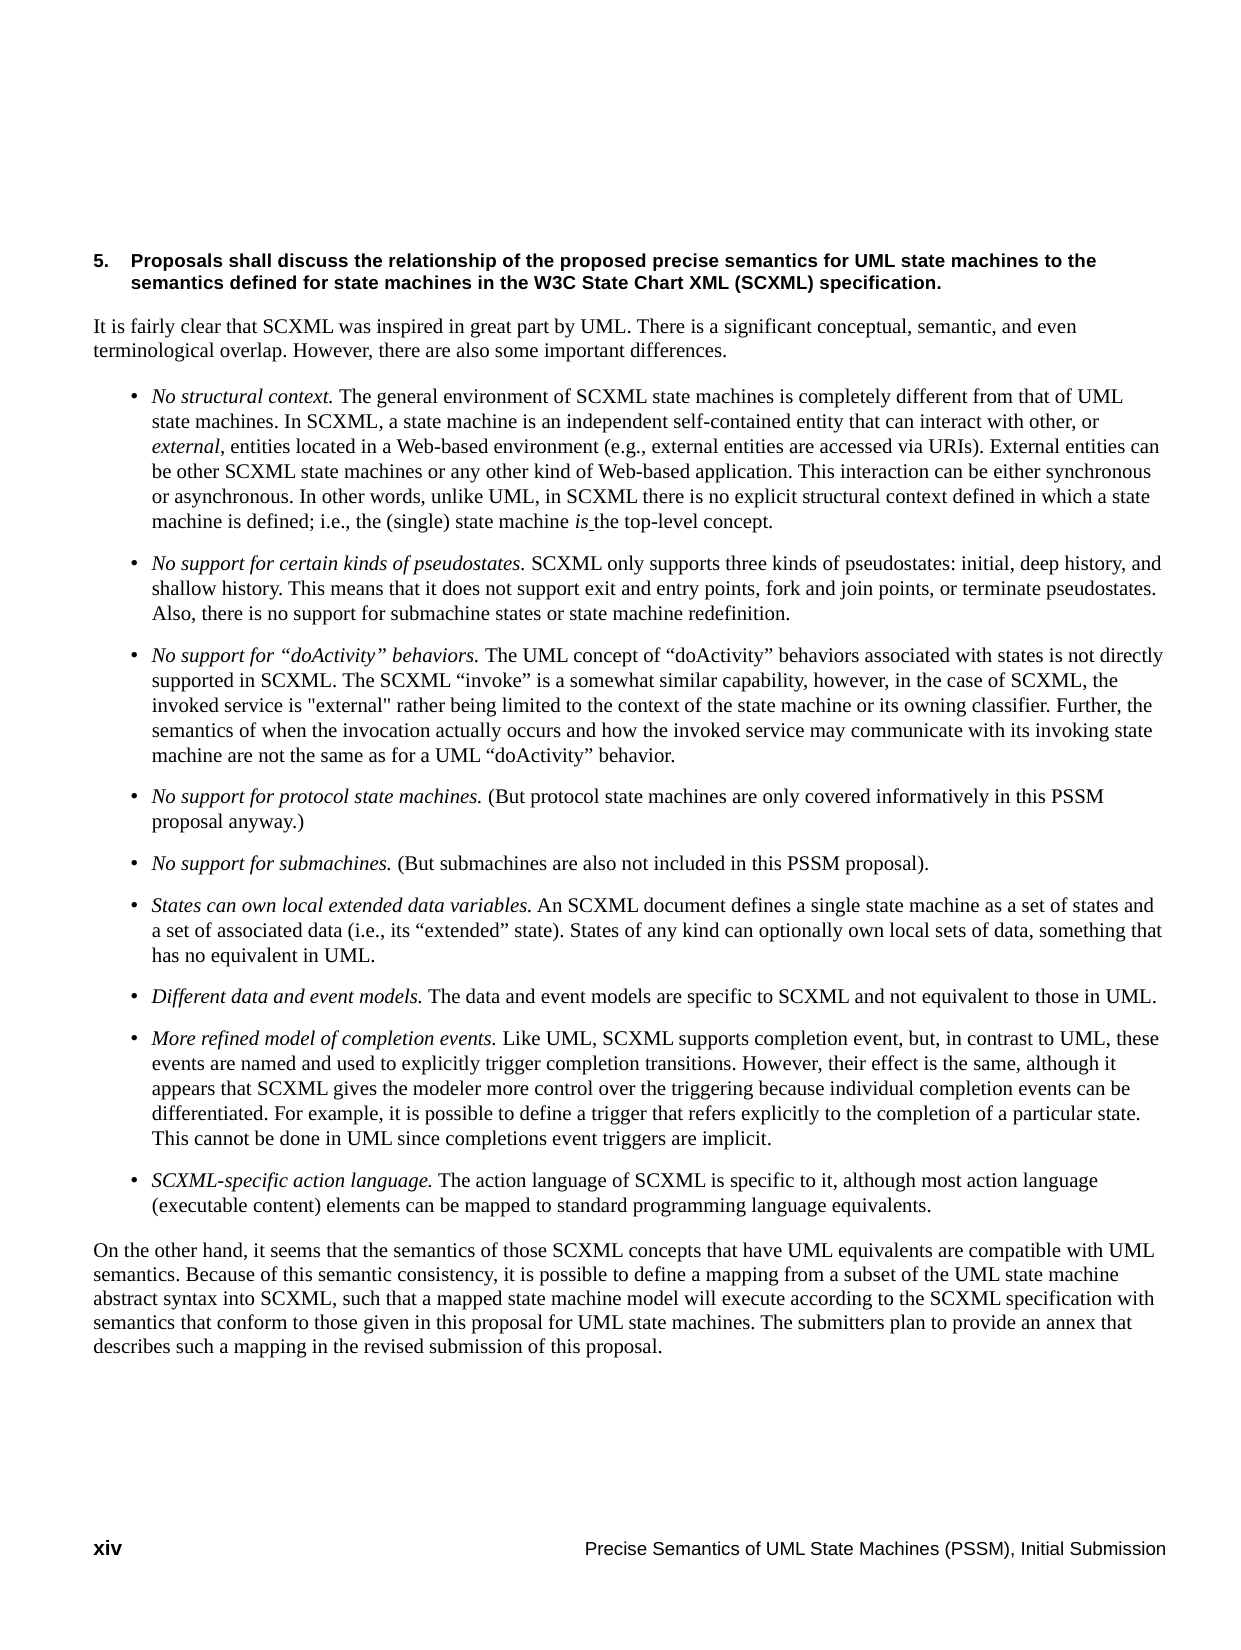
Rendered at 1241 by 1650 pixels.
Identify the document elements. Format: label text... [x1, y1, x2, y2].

list States can own local extended data variables. An SCXML document defines a single state machine as a set of states and a set of associated data (i.e., its “extended” state). States of any kind can optionally own local sets of data, something that has no equivalent in UML. [131, 892, 1164, 967]
list No support for submachines. (But submachines are also not included in this PSSM proposal). [131, 850, 1164, 875]
list No support for certain kinds of pseudostates. SCXML only supports three kinds of pseudostates: initial, deep history, and shallow history. This means that it does not support exit and entry points, fork and join points, or terminate pseudostates. Also, there is no support for submachine states or state machine redefinition. [131, 550, 1164, 625]
list More refined model of completion events. Like UML, SCXML supports completion event, but, in contrast to UML, these events are named and used to explicitly trigger completion transitions. However, their effect is the same, although it appears that SCXML gives the modeler more control over the triggering because individual completion events can be differentiated. For example, it is possible to define a trigger that refers explicitly to the completion of a particular state. This cannot be done in UML since completions event triggers are implicit. [131, 1025, 1164, 1150]
text On the other hand, it seems that the semantics of those SCXML concepts that have UML equivalents are compatible with UML semantics. Because of this semantic consistency, it is possible to define a mapping from a subset of the UML state machine abstract syntax into SCXML, such that a mapped state machine model will execute according to the SCXML specification with semantics that conform to those given in this proposal for UML state machines. The submitters plan to provide an annex that describes such a mapping in the revised submission of this proposal. [93, 1238, 1164, 1358]
list Different data and event models. The data and event models are specific to SCXML and not equivalent to those in UML. [131, 983, 1164, 1008]
list No structural context. The general environment of SCXML state machines is completely different from that of UML state machines. In SCXML, a state machine is an independent self-contained entity that can interact with other, or external, entities located in a Web-based environment (e.g., external entities are accessed via URIs). External entities can be other SCXML state machines or any other kind of Web-based application. This interaction can be either synchronous or asynchronous. In other words, unlike UML, in SCXML there is no explicit structural context defined in which a state machine is defined; i.e., the (single) state machine is the top-level concept. [131, 383, 1164, 533]
list No support for “doActivity” behaviors. The UML concept of “doActivity” behaviors associated with states is not directly supported in SCXML. The SCXML “invoke” is a somewhat similar capability, however, in the case of SCXML, the invoked service is "external" rather being limited to the context of the state machine or its owning classifier. Further, the semantics of when the invocation actually occurs and how the invoked service may communicate with its invoking state machine are not the same as for a UML “doActivity” behavior. [131, 642, 1164, 767]
text It is fairly clear that SCXML was inspired in great part by UML. There is a significant conceptual, semantic, and even terminological overlap. However, there are also some important differences. [93, 314, 1164, 362]
subtitle Proposals shall discuss the relationship of the proposed precise semantics for UML state machines to the semantics defined for state machines in the W3C State Chart XML (SCXML) specification. [93, 250, 1164, 293]
list No support for protocol state machines. (But protocol state machines are only covered informatively in this PSSM proposal anyway.) [131, 783, 1164, 833]
list SCXML-specific action language. The action language of SCXML is specific to it, although most action language (executable content) elements can be mapped to standard programming language equivalents. [131, 1167, 1164, 1217]
